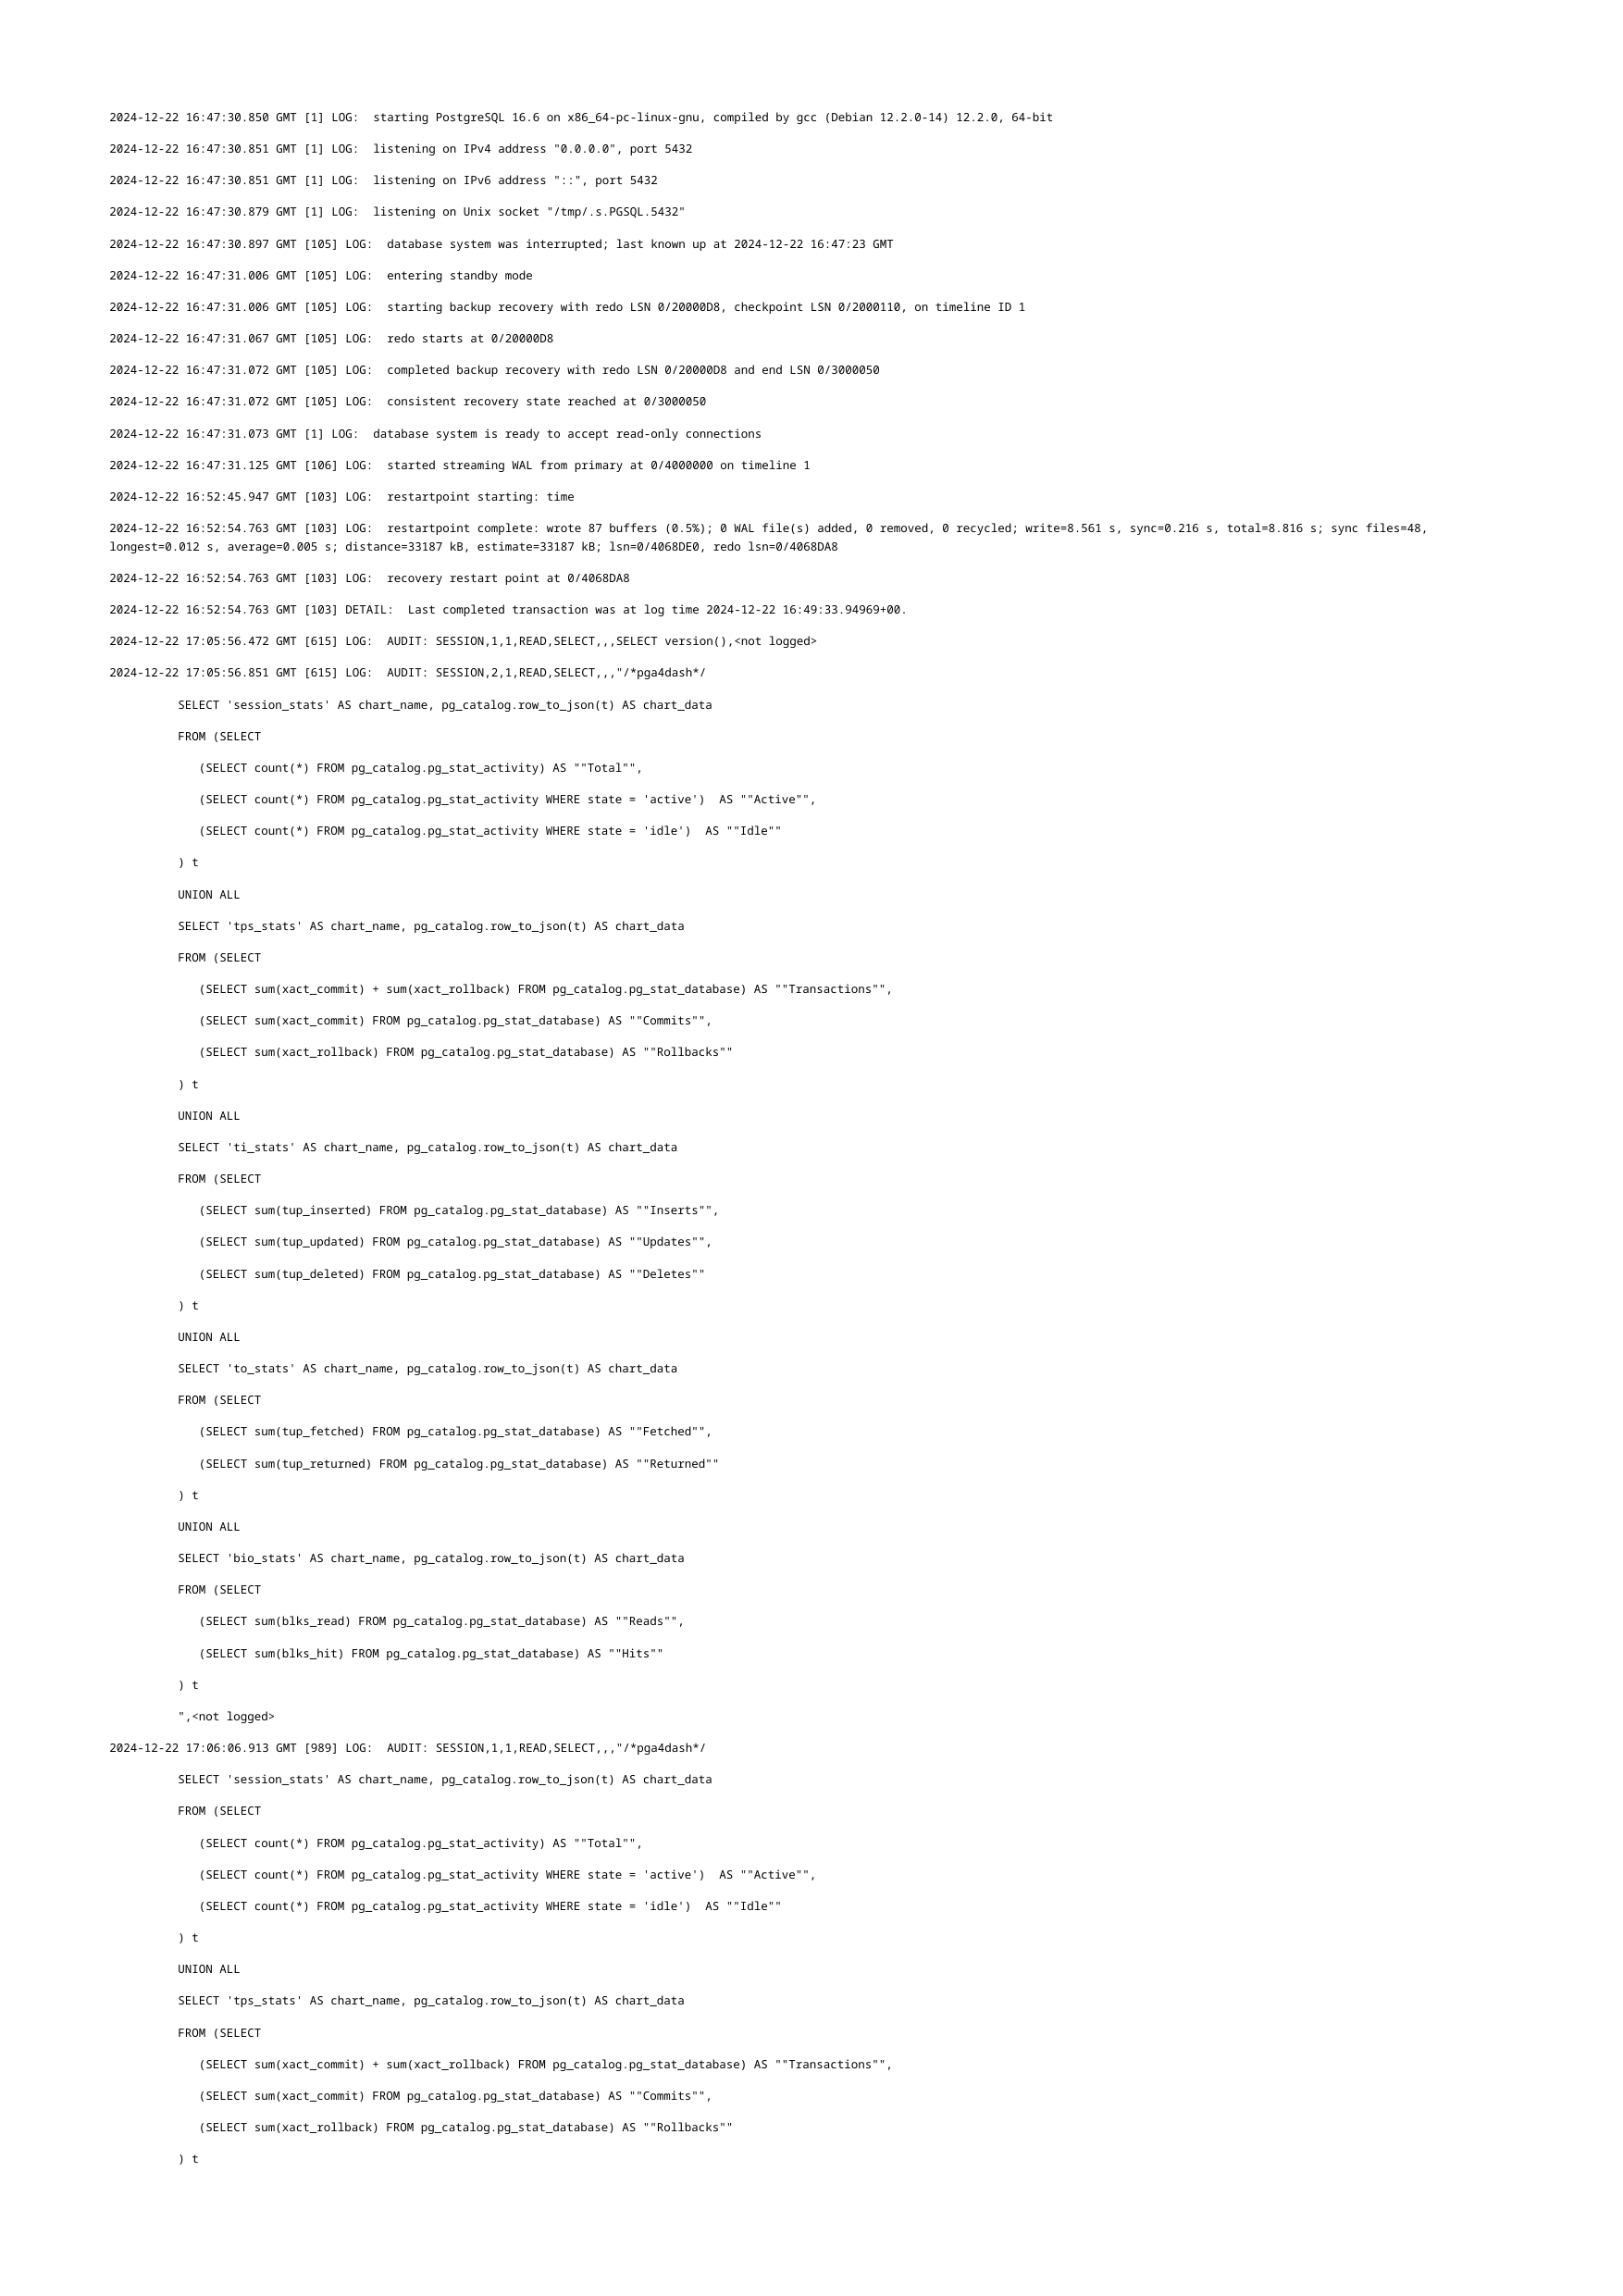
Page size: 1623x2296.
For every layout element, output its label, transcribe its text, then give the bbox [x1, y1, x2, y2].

text FROM (SELECT [109, 1582, 1514, 1597]
text (SELECT count(*) FROM pg_catalog.pg_stat_activity) AS ""Total"", [109, 1835, 1514, 1851]
text (SELECT sum(tup_inserted) FROM pg_catalog.pg_stat_database) AS ""Inserts"", [109, 1202, 1514, 1218]
text FROM (SELECT [109, 1392, 1514, 1408]
text FROM (SELECT [109, 949, 1514, 965]
text ) t [109, 1076, 1514, 1092]
text ) t [109, 2151, 1514, 2166]
text (SELECT count(*) FROM pg_catalog.pg_stat_activity WHERE state = 'idle') AS ""Idle"" [109, 823, 1514, 838]
text UNION ALL [109, 1329, 1514, 1345]
text SELECT 'tps_stats' AS chart_name, pg_catalog.row_to_json(t) AS chart_data [109, 1992, 1514, 2009]
text FROM (SELECT [109, 1803, 1514, 1819]
text (SELECT sum(xact_commit) FROM pg_catalog.pg_stat_database) AS ""Commits"", [109, 2088, 1514, 2104]
text (SELECT sum(tup_updated) FROM pg_catalog.pg_stat_database) AS ""Updates"", [109, 1234, 1514, 1250]
text 2024-12-22 16:52:54.763 GMT [103] LOG: recovery restart point at 0/4068DA8 [109, 570, 1514, 586]
text 2024-12-22 16:47:31.073 GMT [1] LOG: database system is ready to accept read-only connections [109, 426, 1514, 441]
text 2024-12-22 16:47:31.006 GMT [105] LOG: entering standby mode [109, 267, 1514, 283]
text SELECT 'session_stats' AS chart_name, pg_catalog.row_to_json(t) AS chart_data [109, 1771, 1514, 1787]
text SELECT 'ti_stats' AS chart_name, pg_catalog.row_to_json(t) AS chart_data [109, 1139, 1514, 1155]
text UNION ALL [109, 1961, 1514, 1977]
text 2024-12-22 16:52:45.947 GMT [103] LOG: restartpoint starting: time [109, 489, 1514, 504]
text 2024-12-22 16:52:54.763 GMT [103] LOG: restartpoint complete: wrote 87 buffers (0.5%); 0 WAL file(s) added, 0 removed, 0 recycled; write=8.561 s, sync=0.216 s, total=8.816 s; sync files=48, longest=0.012 s, average=0.005 s; distance=33187 kB, estimate=33187 kB; lsn=0/4068DE0, redo lsn=0/4068DA8 [109, 520, 1514, 554]
text (SELECT count(*) FROM pg_catalog.pg_stat_activity WHERE state = 'active') AS ""Active"", [109, 791, 1514, 807]
text SELECT 'bio_stats' AS chart_name, pg_catalog.row_to_json(t) AS chart_data [109, 1550, 1514, 1566]
text 2024-12-22 16:47:31.006 GMT [105] LOG: starting backup recovery with redo LSN 0/20000D8, checkpoint LSN 0/2000110, on timeline ID 1 [109, 299, 1514, 315]
text ) t [109, 854, 1514, 871]
text SELECT 'tps_stats' AS chart_name, pg_catalog.row_to_json(t) AS chart_data [109, 918, 1514, 934]
text 2024-12-22 16:47:31.072 GMT [105] LOG: completed backup recovery with redo LSN 0/20000D8 and end LSN 0/3000050 [109, 362, 1514, 378]
text SELECT 'session_stats' AS chart_name, pg_catalog.row_to_json(t) AS chart_data [109, 697, 1514, 713]
text 2024-12-22 17:05:56.851 GMT [615] LOG: AUDIT: SESSION,2,1,READ,SELECT,,,"/*pga4dash*/ [109, 664, 1514, 681]
text (SELECT count(*) FROM pg_catalog.pg_stat_activity WHERE state = 'idle') AS ""Idle"" [109, 1898, 1514, 1914]
text (SELECT sum(xact_commit) + sum(xact_rollback) FROM pg_catalog.pg_stat_database) AS ""Transactions"", [109, 2056, 1514, 2072]
text 2024-12-22 17:05:56.472 GMT [615] LOG: AUDIT: SESSION,1,1,READ,SELECT,,,SELECT version(),<not logged> [109, 633, 1514, 649]
text 2024-12-22 16:47:30.850 GMT [1] LOG: starting PostgreSQL 16.6 on x86_64-pc-linux-gnu, compiled by gcc (Debian 12.2.0-14) 12.2.0, 64-bit [109, 109, 1514, 125]
text ) t [109, 1297, 1514, 1313]
text 2024-12-22 16:47:30.879 GMT [1] LOG: listening on Unix socket "/tmp/.s.PGSQL.5432" [109, 205, 1514, 220]
text FROM (SELECT [109, 728, 1514, 744]
text ) t [109, 1487, 1514, 1503]
text (SELECT sum(xact_commit) FROM pg_catalog.pg_stat_database) AS ""Commits"", [109, 1012, 1514, 1028]
text (SELECT count(*) FROM pg_catalog.pg_stat_activity WHERE state = 'active') AS ""Active"", [109, 1867, 1514, 1882]
text 2024-12-22 16:52:54.763 GMT [103] DETAIL: Last completed transaction was at log time 2024-12-22 16:49:33.94969+00. [109, 602, 1514, 617]
text 2024-12-22 16:47:30.851 GMT [1] LOG: listening on IPv4 address "0.0.0.0", port 5432 [109, 141, 1514, 156]
text 2024-12-22 16:47:30.851 GMT [1] LOG: listening on IPv6 address "::", port 5432 [109, 172, 1514, 188]
text (SELECT sum(tup_fetched) FROM pg_catalog.pg_stat_database) AS ""Fetched"", [109, 1423, 1514, 1440]
text ) t [109, 1930, 1514, 1945]
text 2024-12-22 16:47:31.072 GMT [105] LOG: consistent recovery state reached at 0/3000050 [109, 394, 1514, 410]
text (SELECT sum(blks_read) FROM pg_catalog.pg_stat_database) AS ""Reads"", [109, 1613, 1514, 1630]
text (SELECT sum(xact_rollback) FROM pg_catalog.pg_stat_database) AS ""Rollbacks"" [109, 2119, 1514, 2135]
text 2024-12-22 16:47:31.125 GMT [106] LOG: started streaming WAL from primary at 0/4000000 on timeline 1 [109, 457, 1514, 473]
text FROM (SELECT [109, 1171, 1514, 1186]
text ",<not logged> [109, 1708, 1514, 1724]
text UNION ALL [109, 1519, 1514, 1534]
text UNION ALL [109, 1108, 1514, 1123]
text UNION ALL [109, 887, 1514, 902]
text (SELECT sum(xact_commit) + sum(xact_rollback) FROM pg_catalog.pg_stat_database) AS ""Transactions"", [109, 981, 1514, 997]
text (SELECT count(*) FROM pg_catalog.pg_stat_activity) AS ""Total"", [109, 760, 1514, 776]
text 2024-12-22 17:06:06.913 GMT [989] LOG: AUDIT: SESSION,1,1,READ,SELECT,,,"/*pga4dash*/ [109, 1740, 1514, 1756]
text SELECT 'to_stats' AS chart_name, pg_catalog.row_to_json(t) AS chart_data [109, 1360, 1514, 1376]
text 2024-12-22 16:47:30.897 GMT [105] LOG: database system was interrupted; last known up at 2024-12-22 16:47:23 GMT [109, 236, 1514, 252]
text 2024-12-22 16:47:31.067 GMT [105] LOG: redo starts at 0/20000D8 [109, 330, 1514, 346]
text FROM (SELECT [109, 2025, 1514, 2041]
text (SELECT sum(blks_hit) FROM pg_catalog.pg_stat_database) AS ""Hits"" [109, 1645, 1514, 1661]
text (SELECT sum(tup_deleted) FROM pg_catalog.pg_stat_database) AS ""Deletes"" [109, 1266, 1514, 1282]
text ) t [109, 1677, 1514, 1693]
text (SELECT sum(xact_rollback) FROM pg_catalog.pg_stat_database) AS ""Rollbacks"" [109, 1044, 1514, 1061]
text (SELECT sum(tup_returned) FROM pg_catalog.pg_stat_database) AS ""Returned"" [109, 1456, 1514, 1471]
